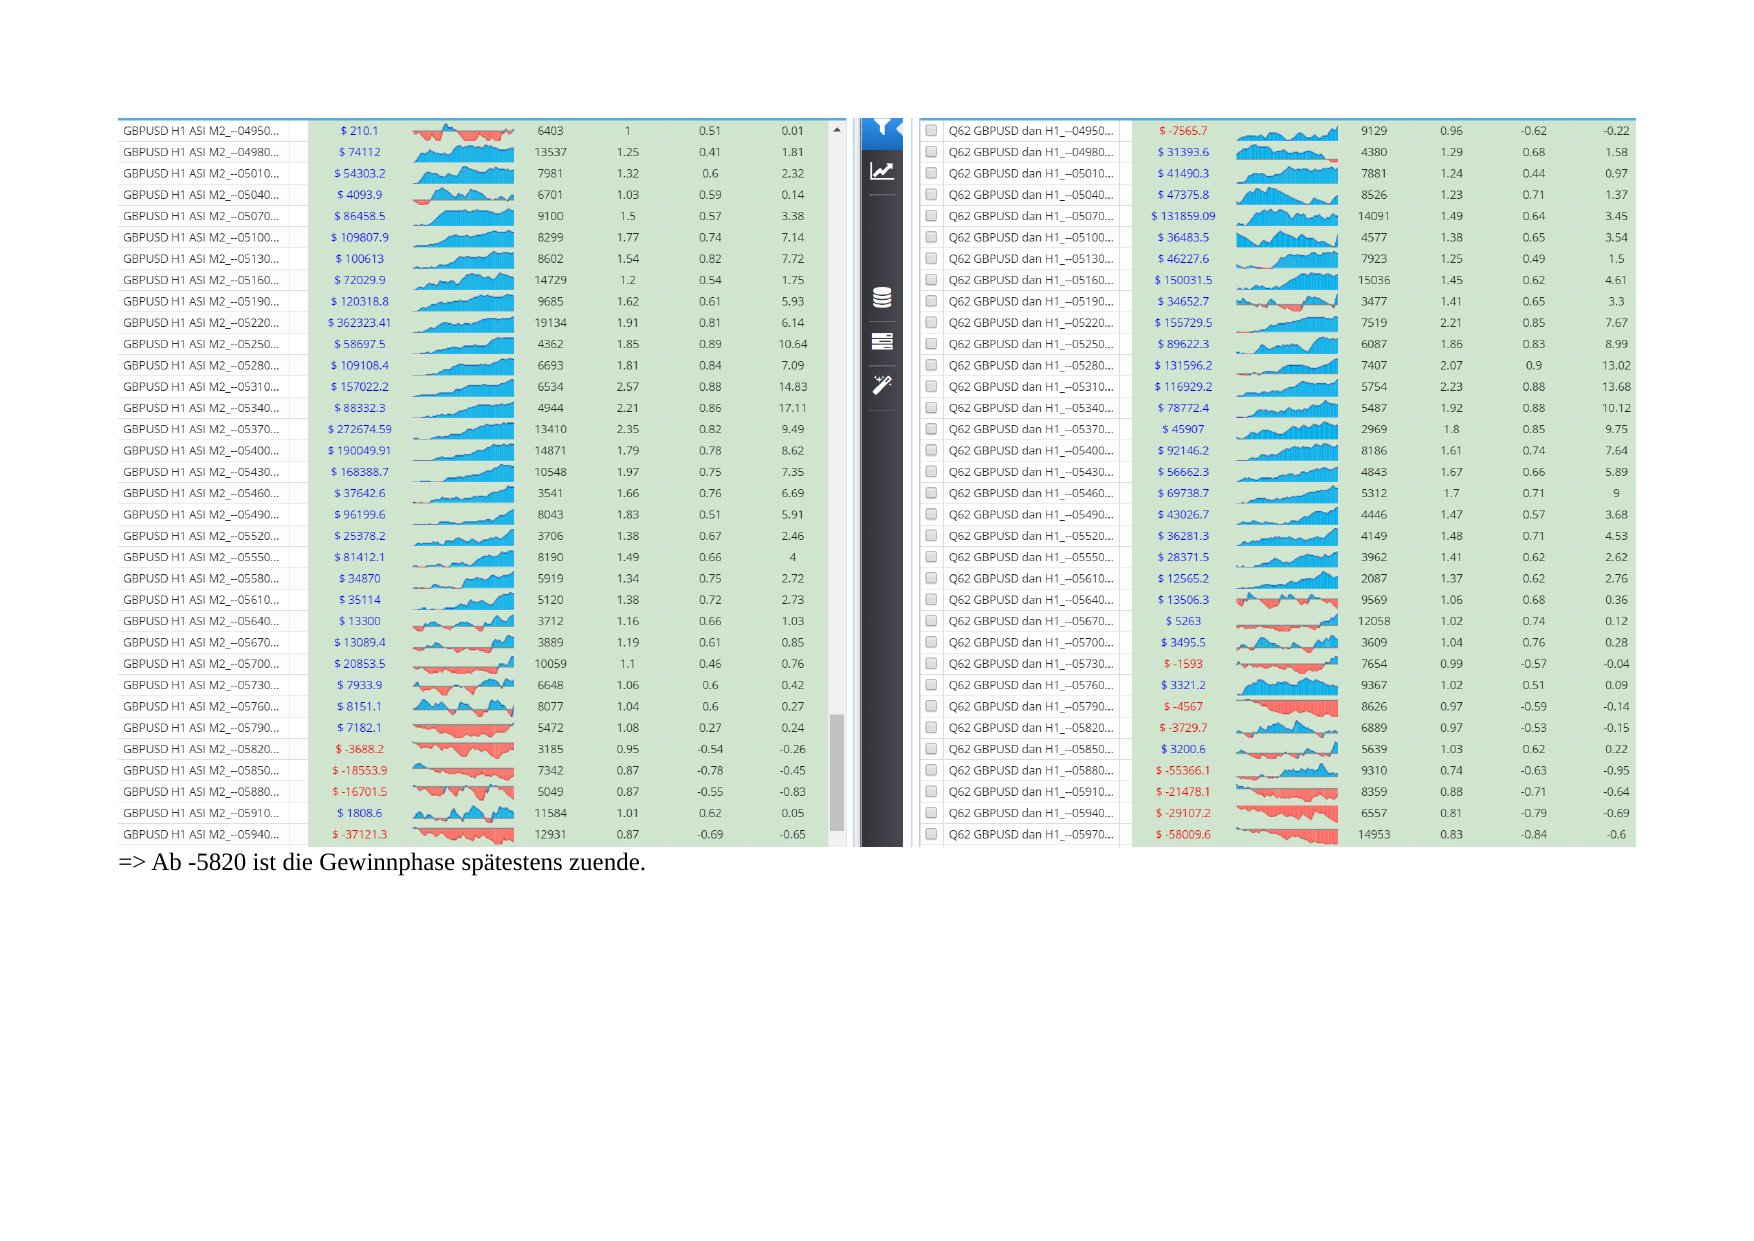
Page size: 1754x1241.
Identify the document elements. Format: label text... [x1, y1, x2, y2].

picture [118, 118, 1636, 847]
text => Ab -5820 ist die Gewinnphase spätestens zuende. [118, 847, 1636, 875]
